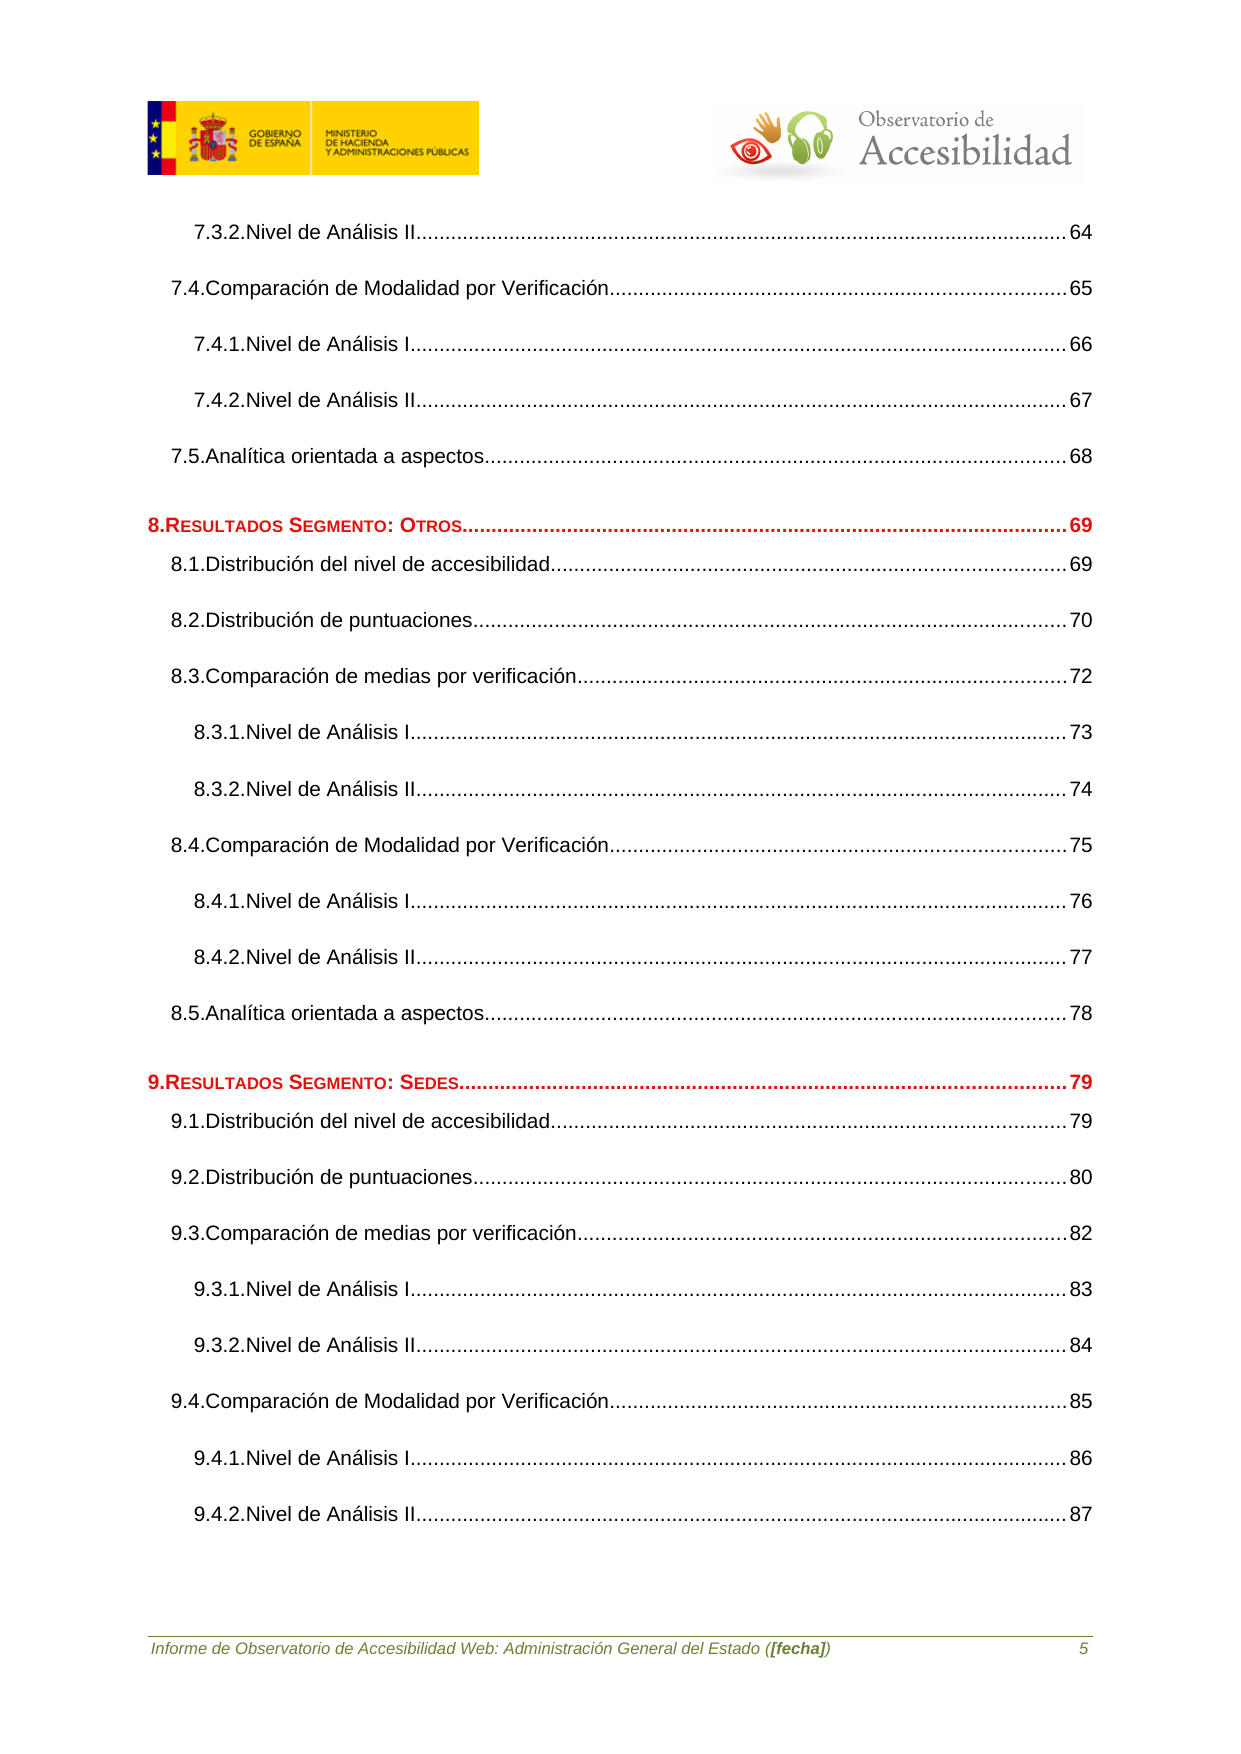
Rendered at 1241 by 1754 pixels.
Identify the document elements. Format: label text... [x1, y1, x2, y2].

picture [147, 101, 479, 175]
text 7.3.2.Nivel de Análisis II 64 [193, 220, 1092, 244]
text 8.3.2.Nivel de Análisis II 74 [193, 776, 1092, 800]
text 8.4.1.Nivel de Análisis I 76 [193, 889, 1092, 913]
text 7.4.Comparación de Modalidad por Verificación 65 [171, 276, 1092, 300]
text 8.2.Distribución de puntuaciones 70 [171, 608, 1092, 632]
text 8.1.Distribución del nivel de accesibilidad 69 [171, 552, 1092, 576]
text 8.5.Analítica orientada a aspectos 78 [171, 1001, 1092, 1025]
text 7.4.2.Nivel de Análisis II 67 [193, 388, 1092, 412]
text 8.4.2.Nivel de Análisis II 77 [193, 945, 1092, 969]
text 8.3.Comparación de medias por verificación 72 [171, 664, 1092, 688]
text 9.2.Distribución de puntuaciones 80 [171, 1164, 1092, 1188]
text 8.4.Comparación de Modalidad por Verificación 75 [171, 832, 1092, 856]
text 9.4.Comparación de Modalidad por Verificación 85 [171, 1389, 1092, 1413]
text 9.1.Distribución del nivel de accesibilidad 79 [171, 1108, 1092, 1132]
text 9.4.2.Nivel de Análisis II 87 [193, 1501, 1092, 1525]
text 9.4.1.Nivel de Análisis I 86 [193, 1445, 1092, 1469]
text 7.4.1.Nivel de Análisis I 66 [193, 332, 1092, 356]
text 9.3.Comparación de medias por verificación 82 [171, 1221, 1092, 1245]
picture [710, 102, 1086, 185]
text 9.Resultados Segmento: Sedes 79 [148, 1069, 1092, 1093]
text 9.3.2.Nivel de Análisis II 84 [193, 1333, 1092, 1357]
text 7.5.Analítica orientada a aspectos 68 [171, 444, 1092, 468]
text 8.3.1.Nivel de Análisis I 73 [193, 720, 1092, 744]
text 9.3.1.Nivel de Análisis I 83 [193, 1277, 1092, 1301]
text 8.Resultados Segmento: Otros 69 [148, 513, 1092, 537]
